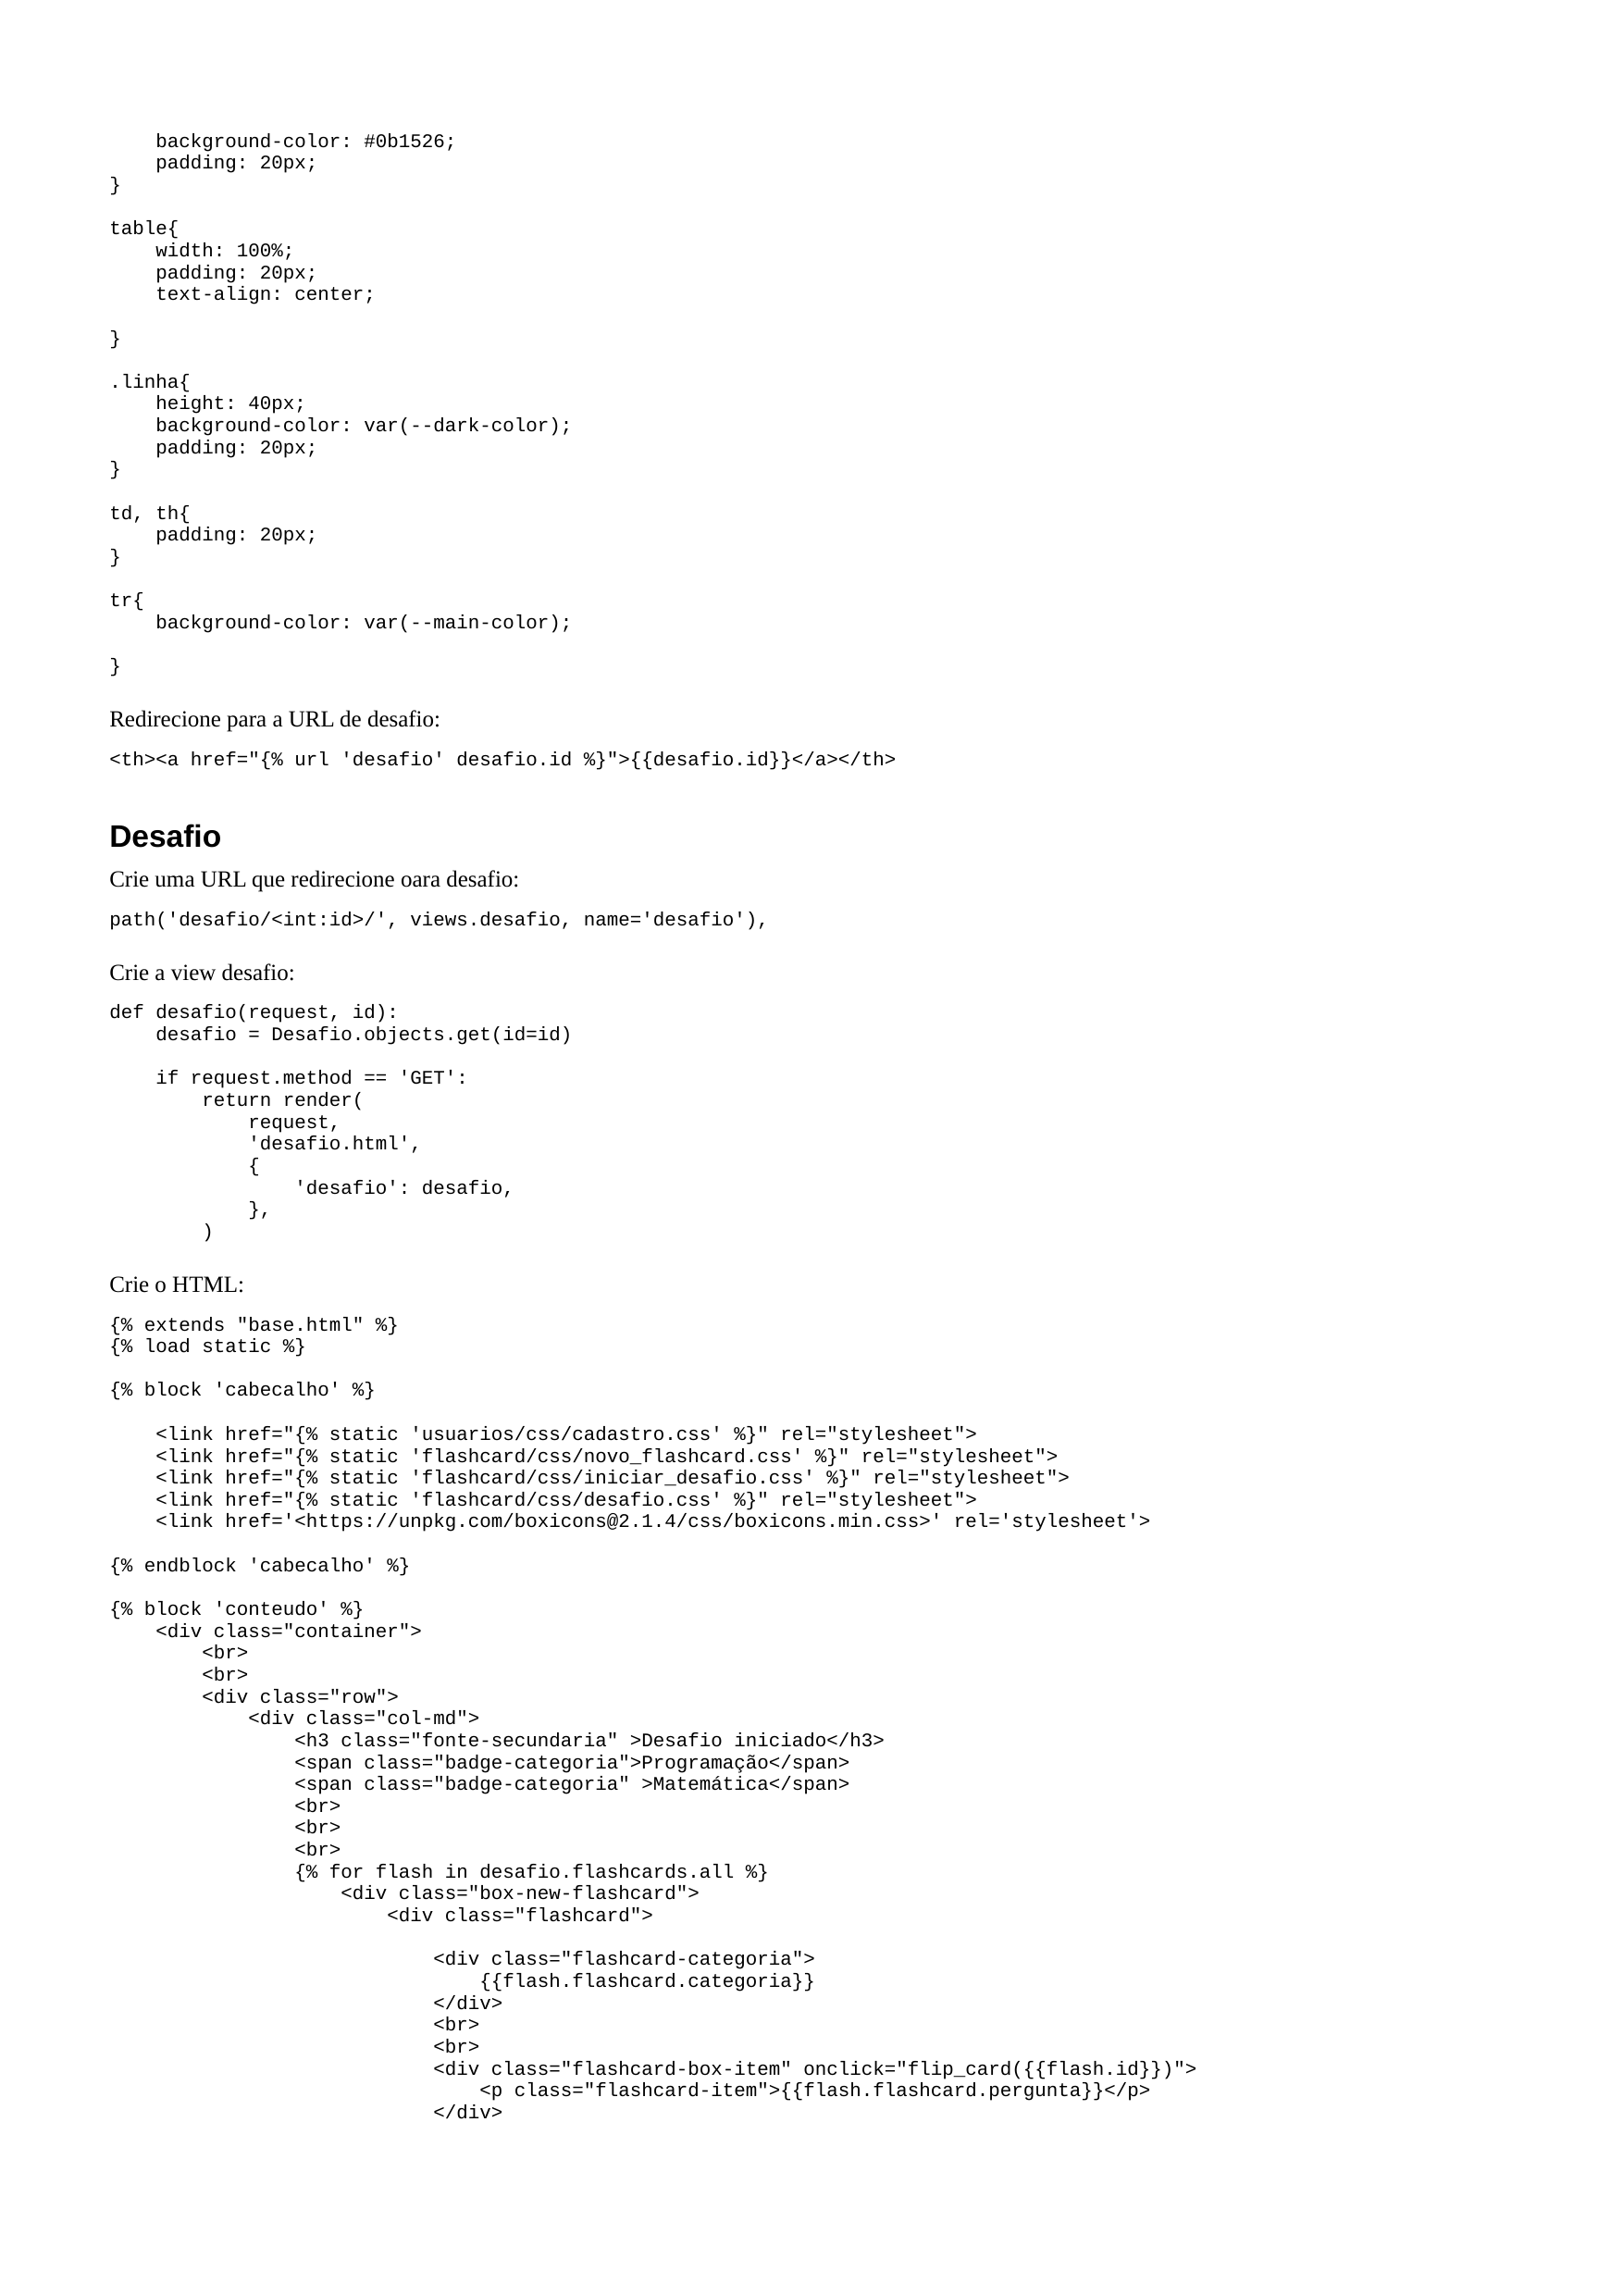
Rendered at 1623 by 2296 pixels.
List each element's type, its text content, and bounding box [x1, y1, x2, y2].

text td, th{ [109, 503, 1514, 525]
text 'desafio': desafio, [109, 1178, 1514, 1199]
text <h3 class="fonte-secundaria" >Desafio iniciado</h3> [109, 1731, 1514, 1752]
text background-color: var(--dark-color); [109, 416, 1514, 438]
text if request.method == 'GET': [109, 1068, 1514, 1090]
text {% block 'cabecalho' %} [109, 1381, 1514, 1402]
text {% for flash in desafio.flashcards.all %} [109, 1862, 1514, 1883]
text } [109, 175, 1514, 197]
text path('desafio/<int:id>/', views.desafio, name='desafio'), [109, 910, 1514, 931]
text Crie a view desafio: [109, 959, 1514, 985]
text <link href="{% static 'usuarios/css/cadastro.css' %}" rel="stylesheet"> [109, 1424, 1514, 1446]
text def desafio(request, id): [109, 1002, 1514, 1024]
text { [109, 1156, 1514, 1178]
text tr{ [109, 590, 1514, 613]
text 'desafio.html', [109, 1134, 1514, 1156]
text <div class="container"> [109, 1621, 1514, 1643]
text <link href="{% static 'flashcard/css/novo_flashcard.css' %}" rel="stylesheet"> [109, 1446, 1514, 1468]
text background-color: #0b1526; [109, 131, 1514, 153]
text <div class="flashcard-box-item" onclick="flip_card({{flash.id}})"> [109, 2058, 1514, 2080]
text Crie uma URL que redirecione oara desafio: [109, 865, 1514, 892]
text <span class="badge-categoria" >Matemática</span> [109, 1774, 1514, 1796]
text <br> [109, 1665, 1514, 1687]
text </div> [109, 2103, 1514, 2125]
text } [109, 328, 1514, 350]
text <th><a href="{% url 'desafio' desafio.id %}">{{desafio.id}}</a></th> [109, 750, 1514, 772]
text {% block 'conteudo' %} [109, 1599, 1514, 1621]
subtitle Desafio [109, 818, 1514, 854]
text <p class="flashcard-item">{{flash.flashcard.pergunta}}</p> [109, 2080, 1514, 2103]
text {% extends "base.html" %} [109, 1315, 1514, 1336]
text Crie o HTML: [109, 1271, 1514, 1297]
text <br> [109, 2037, 1514, 2058]
text padding: 20px; [109, 438, 1514, 459]
text <link href="{% static 'flashcard/css/desafio.css' %}" rel="stylesheet"> [109, 1490, 1514, 1511]
text desafio = Desafio.objects.get(id=id) [109, 1024, 1514, 1047]
text <div class="box-new-flashcard"> [109, 1883, 1514, 1905]
text <div class="col-md"> [109, 1708, 1514, 1731]
text {% endblock 'cabecalho' %} [109, 1556, 1514, 1577]
text table{ [109, 218, 1514, 241]
text <br> [109, 1643, 1514, 1665]
text <span class="badge-categoria">Programação</span> [109, 1752, 1514, 1774]
text <link href='<https://unpkg.com/boxicons@2.1.4/css/boxicons.min.css>' rel='stylesheet'> [109, 1511, 1514, 1533]
text background-color: var(--main-color); [109, 613, 1514, 635]
text } [109, 459, 1514, 481]
text <div class="flashcard-categoria"> [109, 1949, 1514, 1971]
text .linha{ [109, 372, 1514, 394]
text <br> [109, 1840, 1514, 1862]
text } [109, 656, 1514, 678]
text padding: 20px; [109, 263, 1514, 284]
text Redirecione para a URL de desafio: [109, 705, 1514, 732]
text } [109, 547, 1514, 569]
text padding: 20px; [109, 153, 1514, 175]
text <br> [109, 2015, 1514, 2037]
text <div class="flashcard"> [109, 1905, 1514, 1928]
text text-align: center; [109, 284, 1514, 306]
text }, [109, 1199, 1514, 1222]
text return render( [109, 1090, 1514, 1112]
text request, [109, 1112, 1514, 1134]
text <br> [109, 1796, 1514, 1818]
text width: 100%; [109, 241, 1514, 263]
text <div class="row"> [109, 1687, 1514, 1708]
text </div> [109, 1993, 1514, 2015]
text {% load static %} [109, 1336, 1514, 1359]
text <br> [109, 1818, 1514, 1840]
text padding: 20px; [109, 525, 1514, 547]
text ) [109, 1222, 1514, 1243]
text <link href="{% static 'flashcard/css/iniciar_desafio.css' %}" rel="stylesheet"> [109, 1468, 1514, 1490]
text {{flash.flashcard.categoria}} [109, 1971, 1514, 1993]
text height: 40px; [109, 394, 1514, 416]
